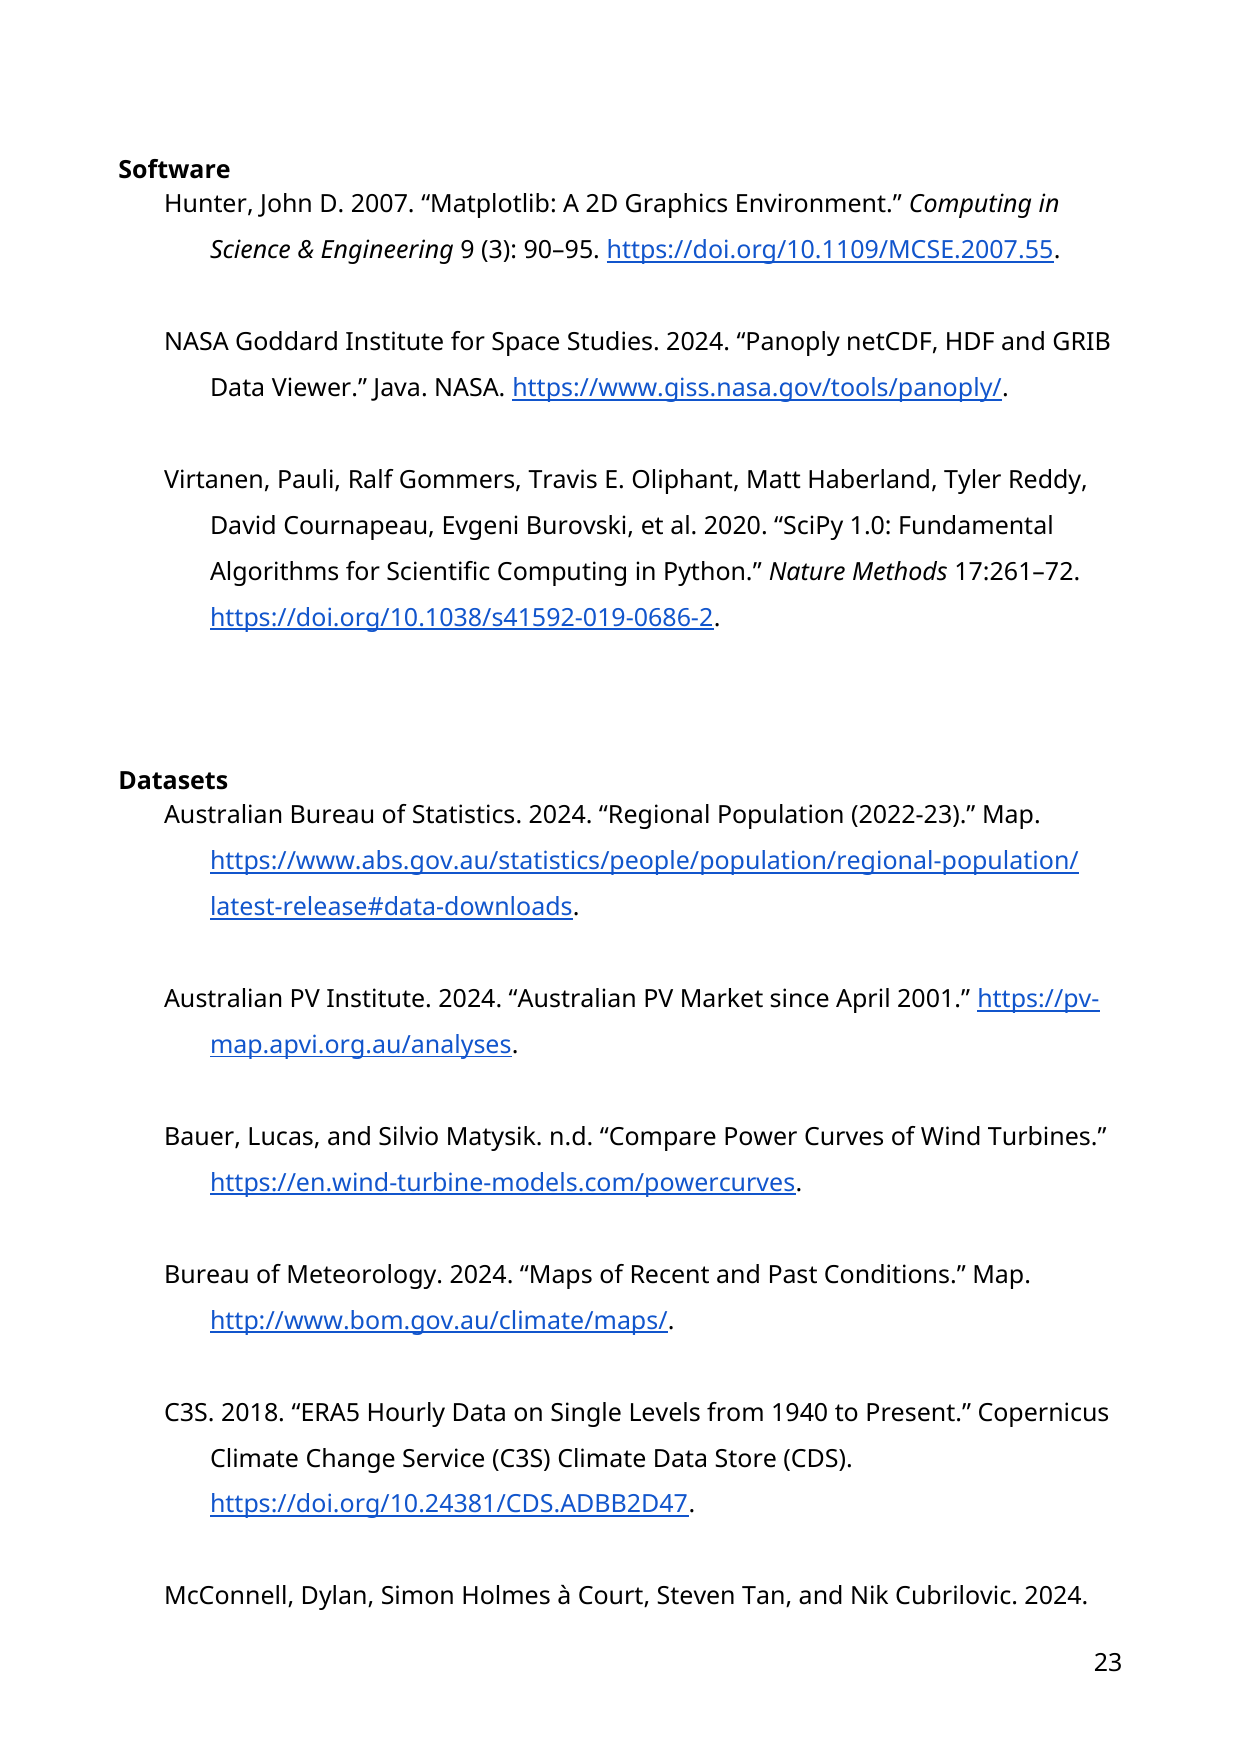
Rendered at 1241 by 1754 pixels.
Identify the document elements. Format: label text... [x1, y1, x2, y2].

text Australian PV Institute. 2024. “Australian PV Market since April 2001.” https://pv-map.apvi.org.au/analyses. [164, 981, 1122, 1061]
text McConnell, Dylan, Simon Holmes à Court, Steven Tan, and Nik Cubrilovic. 2024. [164, 1578, 1122, 1612]
text NASA Goddard Institute for Space Studies. 2024. “Panoply netCDF, HDF and GRIB Data Viewer.” Java. NASA. https://www.giss.nasa.gov/tools/panoply/. [164, 324, 1122, 404]
text Hunter, John D. 2007. “Matplotlib: A 2D Graphics Environment.” Computing in Science & Engineering 9 (3): 90–95. https://doi.org/10.1109/MCSE.2007.55. [164, 186, 1122, 266]
subtitle Datasets [118, 763, 1122, 797]
text Bureau of Meteorology. 2024. “Maps of Recent and Past Conditions.” Map. http://www.bom.gov.au/climate/maps/. [164, 1256, 1122, 1336]
text Australian Bureau of Statistics. 2024. “Regional Population (2022-23).” Map. https://www.abs.gov.au/statistics/people/population/regional-population/latest-release#data-downloads. [164, 797, 1122, 923]
text Virtanen, Pauli, Ralf Gommers, Travis E. Oliphant, Matt Haberland, Tyler Reddy, David Cournapeau, Evgeni Burovski, et al. 2020. “SciPy 1.0: Fundamental Algorithms for Scientific Computing in Python.” Nature Methods 17:261–72. https://doi.org/10.1038/s41592-019-0686-2. [164, 462, 1122, 634]
subtitle Software [118, 152, 1122, 186]
text C3S. 2018. “ERA5 Hourly Data on Single Levels from 1940 to Present.” Copernicus Climate Change Service (C3S) Climate Data Store (CDS). https://doi.org/10.24381/CDS.ADBB2D47. [164, 1394, 1122, 1520]
text Bauer, Lucas, and Silvio Matysik. n.d. “Compare Power Curves of Wind Turbines.” https://en.wind-turbine-models.com/powercurves. [164, 1119, 1122, 1199]
